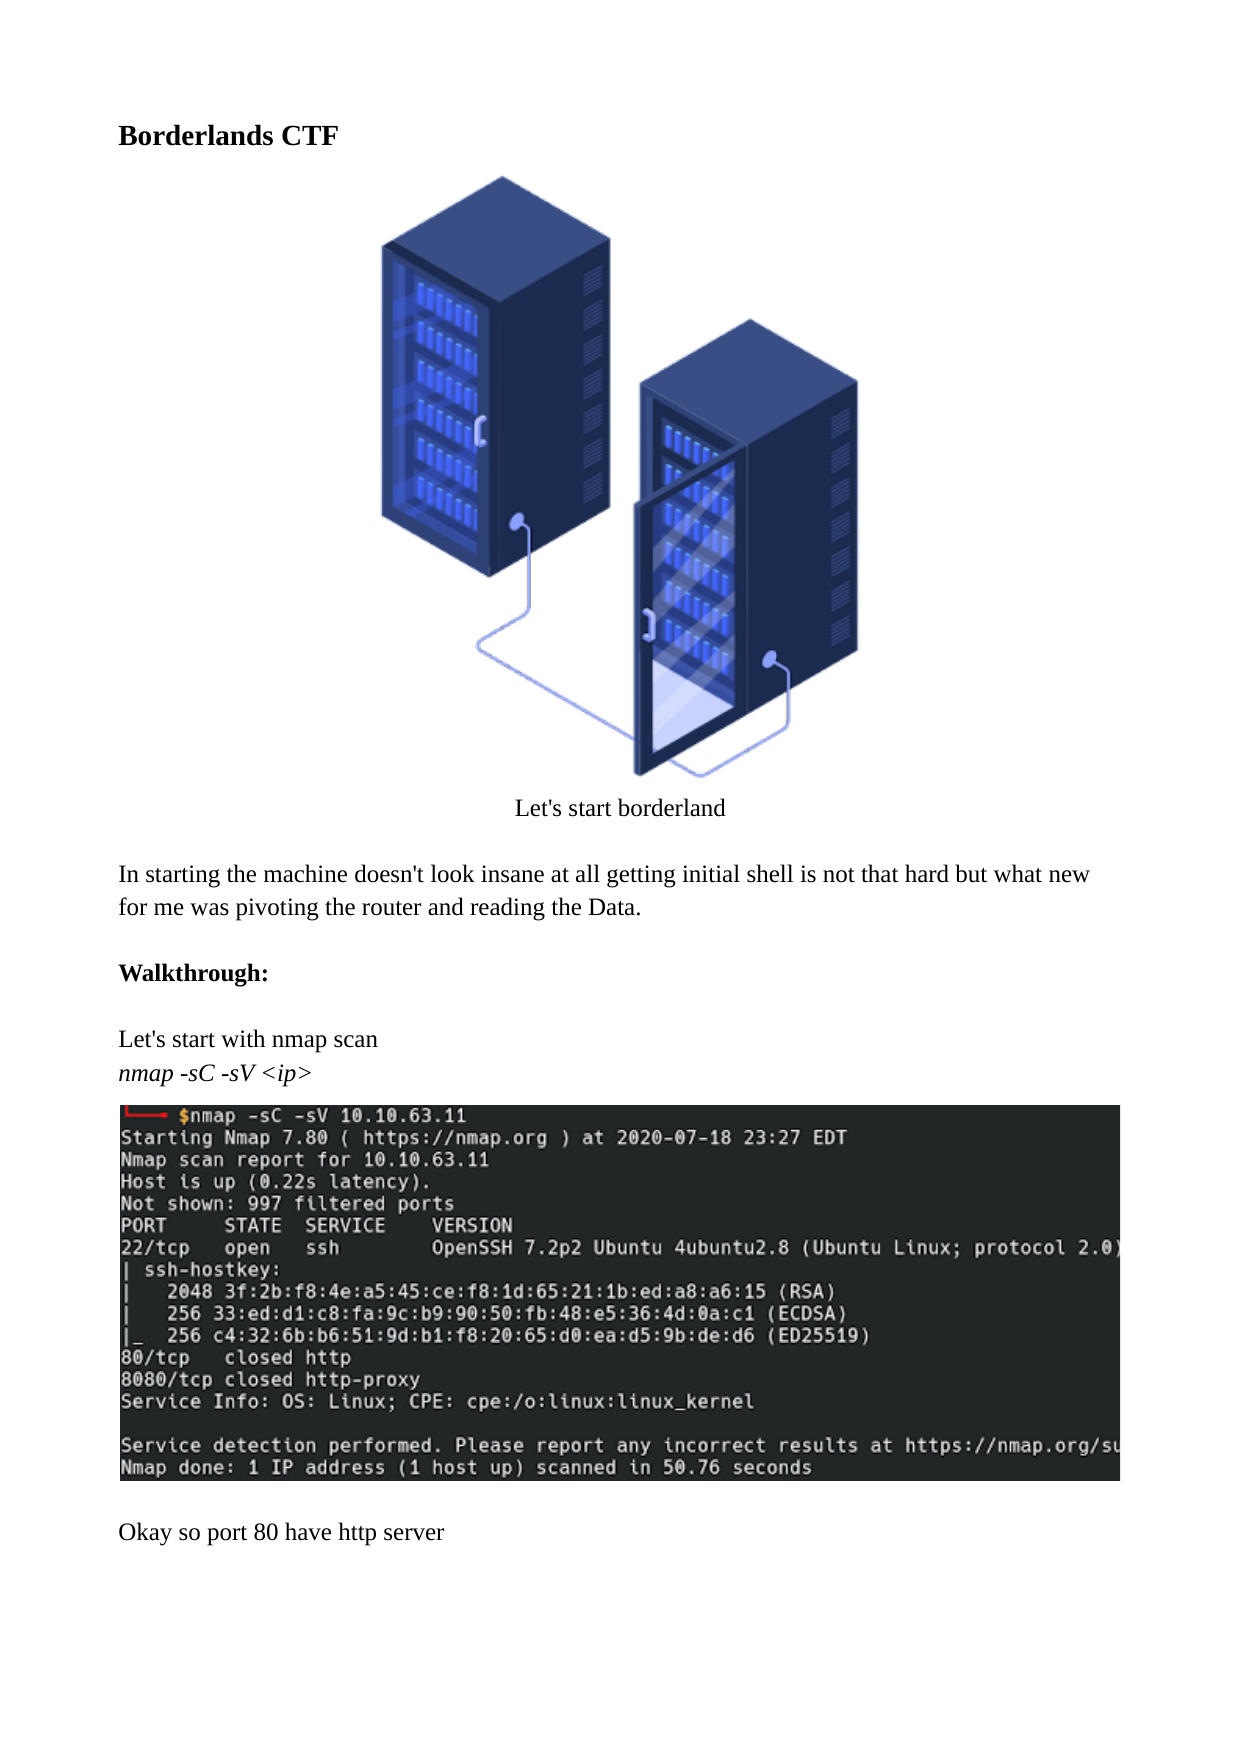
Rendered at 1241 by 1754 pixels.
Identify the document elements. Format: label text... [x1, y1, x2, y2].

picture [307, 164, 933, 790]
text Let's start borderland [118, 793, 1122, 822]
picture [120, 1105, 1121, 1481]
text Walkthrough: [118, 958, 1122, 987]
subtitle Borderlands CTF [118, 118, 1122, 152]
text nmap -sC -sV <ip> [118, 1058, 1122, 1086]
text Let's start with nmap scan [118, 1024, 1122, 1053]
text In starting the machine doesn't look insane at all getting initial shell is not that hard but what new for me was pivoting the router and reading the Data. [118, 859, 1122, 921]
text Okay so port 80 have http server [118, 1517, 1122, 1546]
